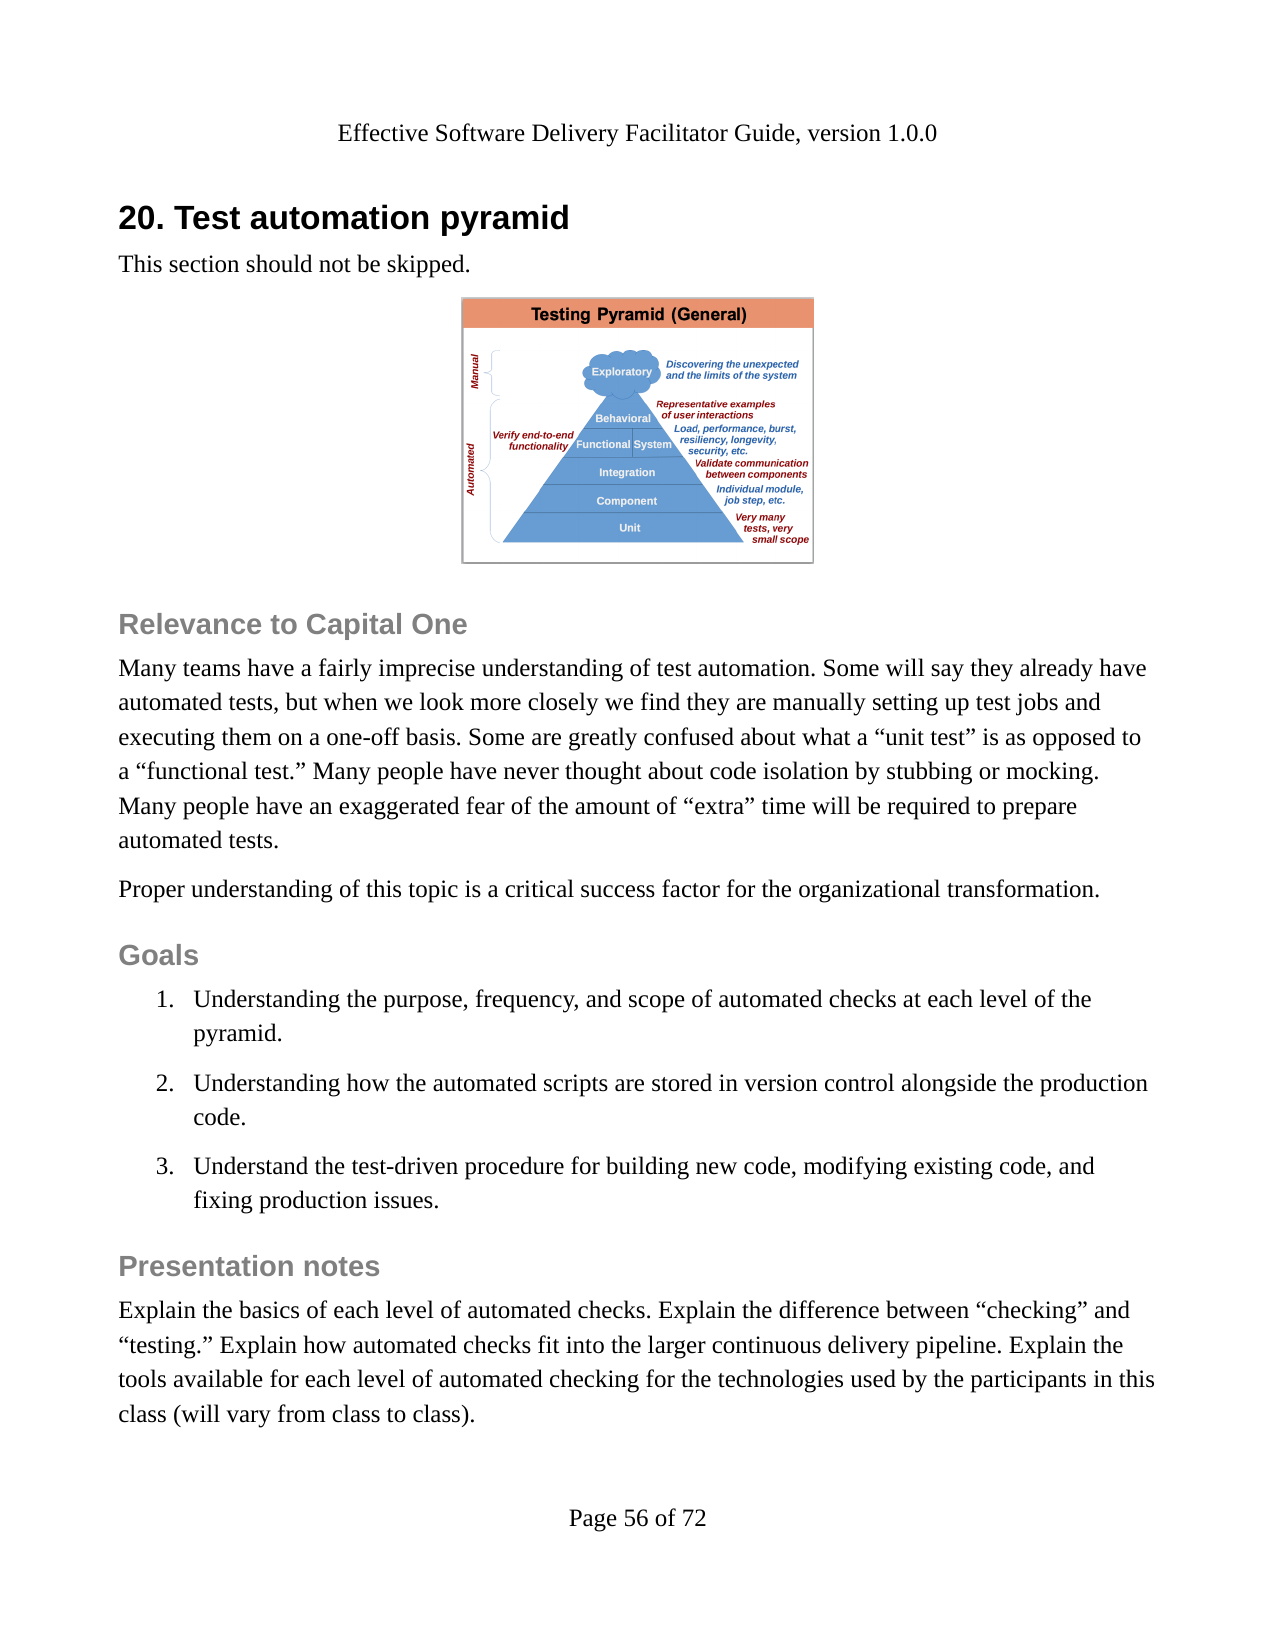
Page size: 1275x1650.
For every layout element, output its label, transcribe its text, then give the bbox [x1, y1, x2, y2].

text Explain the basics of each level of automated checks. Explain the difference between “checking” and “testing.” Explain how automated checks fit into the larger continuous delivery pipeline. Explain the tools available for each level of automated checking for the technologies used by the participants in this class (will vary from class to class). [118, 1295, 1157, 1427]
subtitle Presentation notes [118, 1249, 1157, 1283]
text Many teams have a fairly imprecise understanding of test automation. Some will say they already have automated tests, but when we look more closely we find they are manually setting up test jobs and executing them on a one-off basis. Some are greatly confused about what a “unit test” is as opposed to a “functional test.” Many people have never thought about code isolation by stubbing or mocking. Many people have an exaggerated fear of the amount of “extra” time will be required to prepare automated tests. [118, 653, 1157, 854]
picture [461, 297, 814, 564]
list Understand the test-driven procedure for building new code, modifying existing code, and fixing production issues. [156, 1151, 1157, 1214]
text Proper understanding of this topic is a critical success factor for the organizational transformation. [118, 874, 1157, 903]
subtitle 20. Test automation pyramid [118, 198, 1157, 236]
subtitle Goals [118, 938, 1157, 972]
text This section should not be skipped. [118, 249, 1157, 278]
subtitle Relevance to Capital One [118, 607, 1157, 640]
list Understanding how the automated scripts are stored in version control alongside the production code. [156, 1068, 1157, 1131]
list Understanding the purpose, frequency, and scope of automated checks at each level of the pyramid. [156, 984, 1157, 1047]
